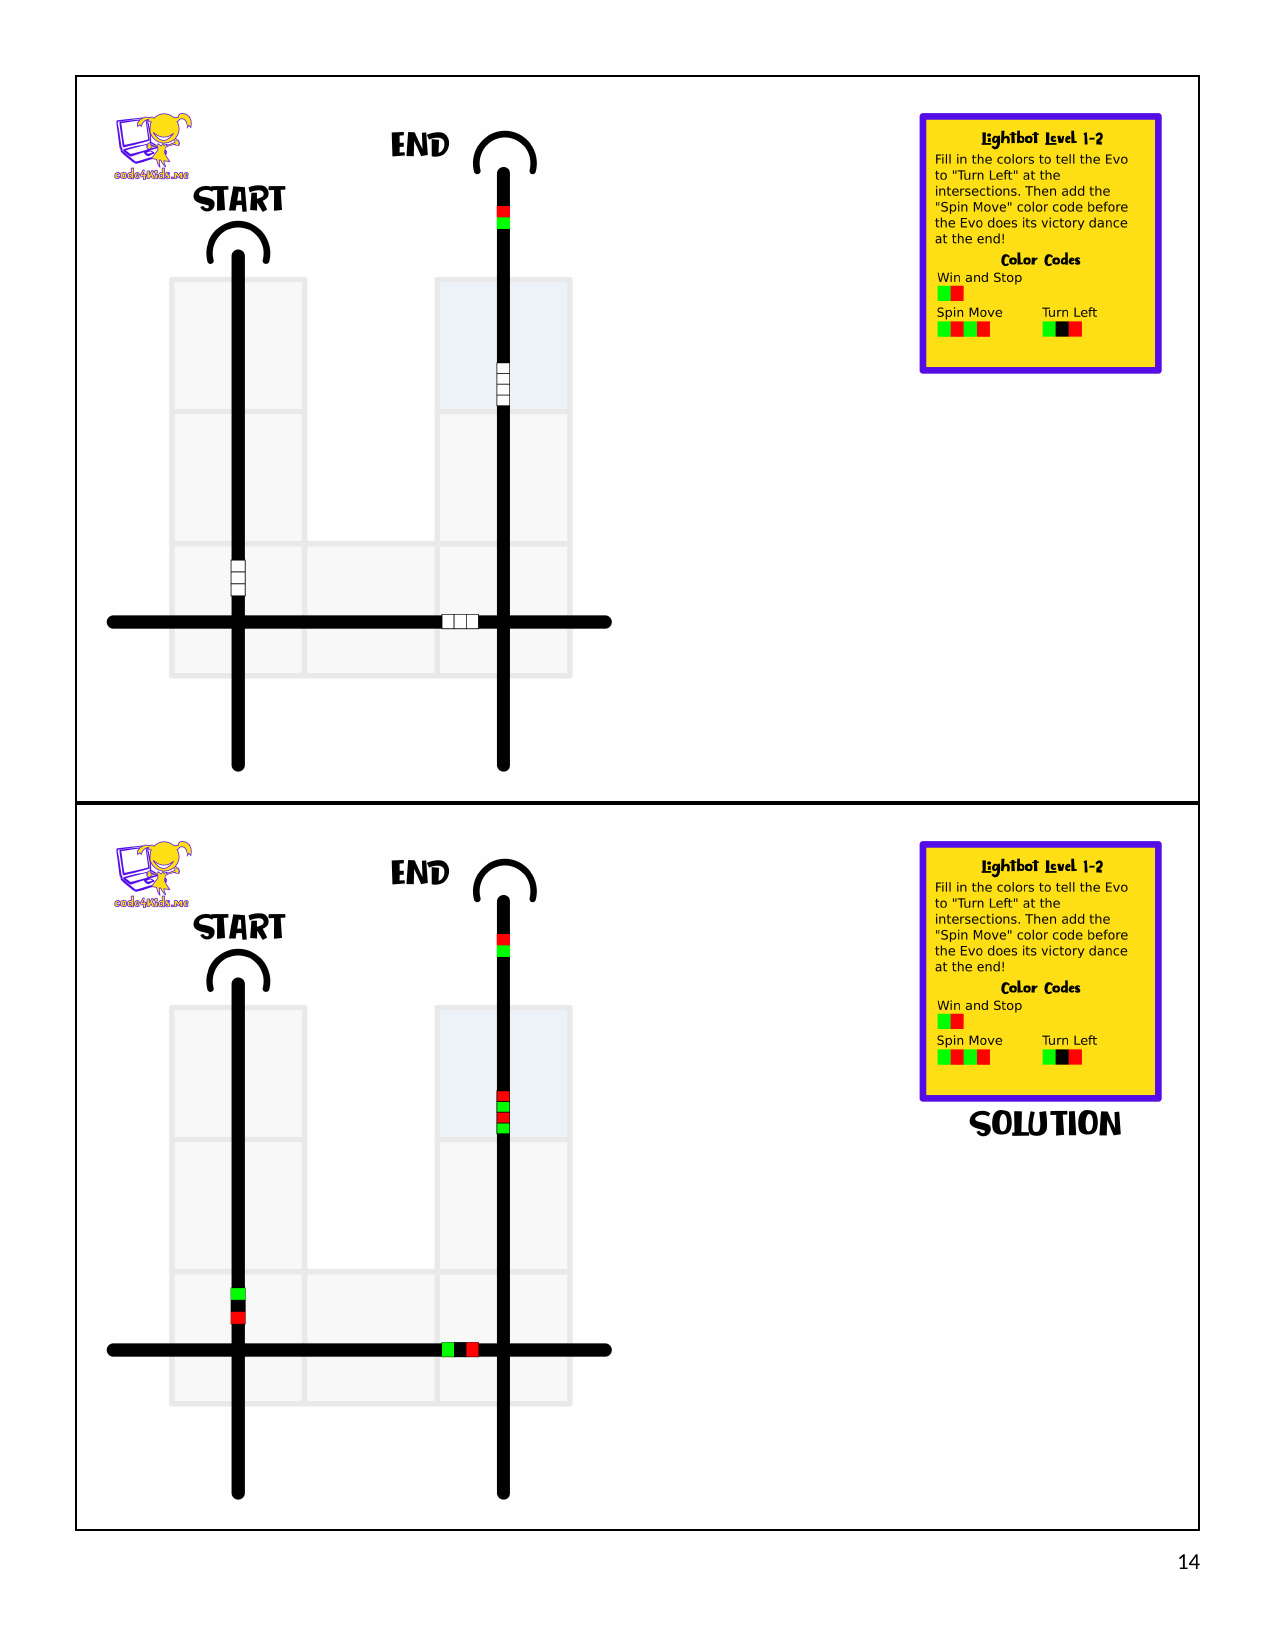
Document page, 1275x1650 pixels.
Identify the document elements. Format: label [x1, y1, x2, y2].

picture [80, 80, 1195, 798]
picture [80, 807, 1195, 1526]
